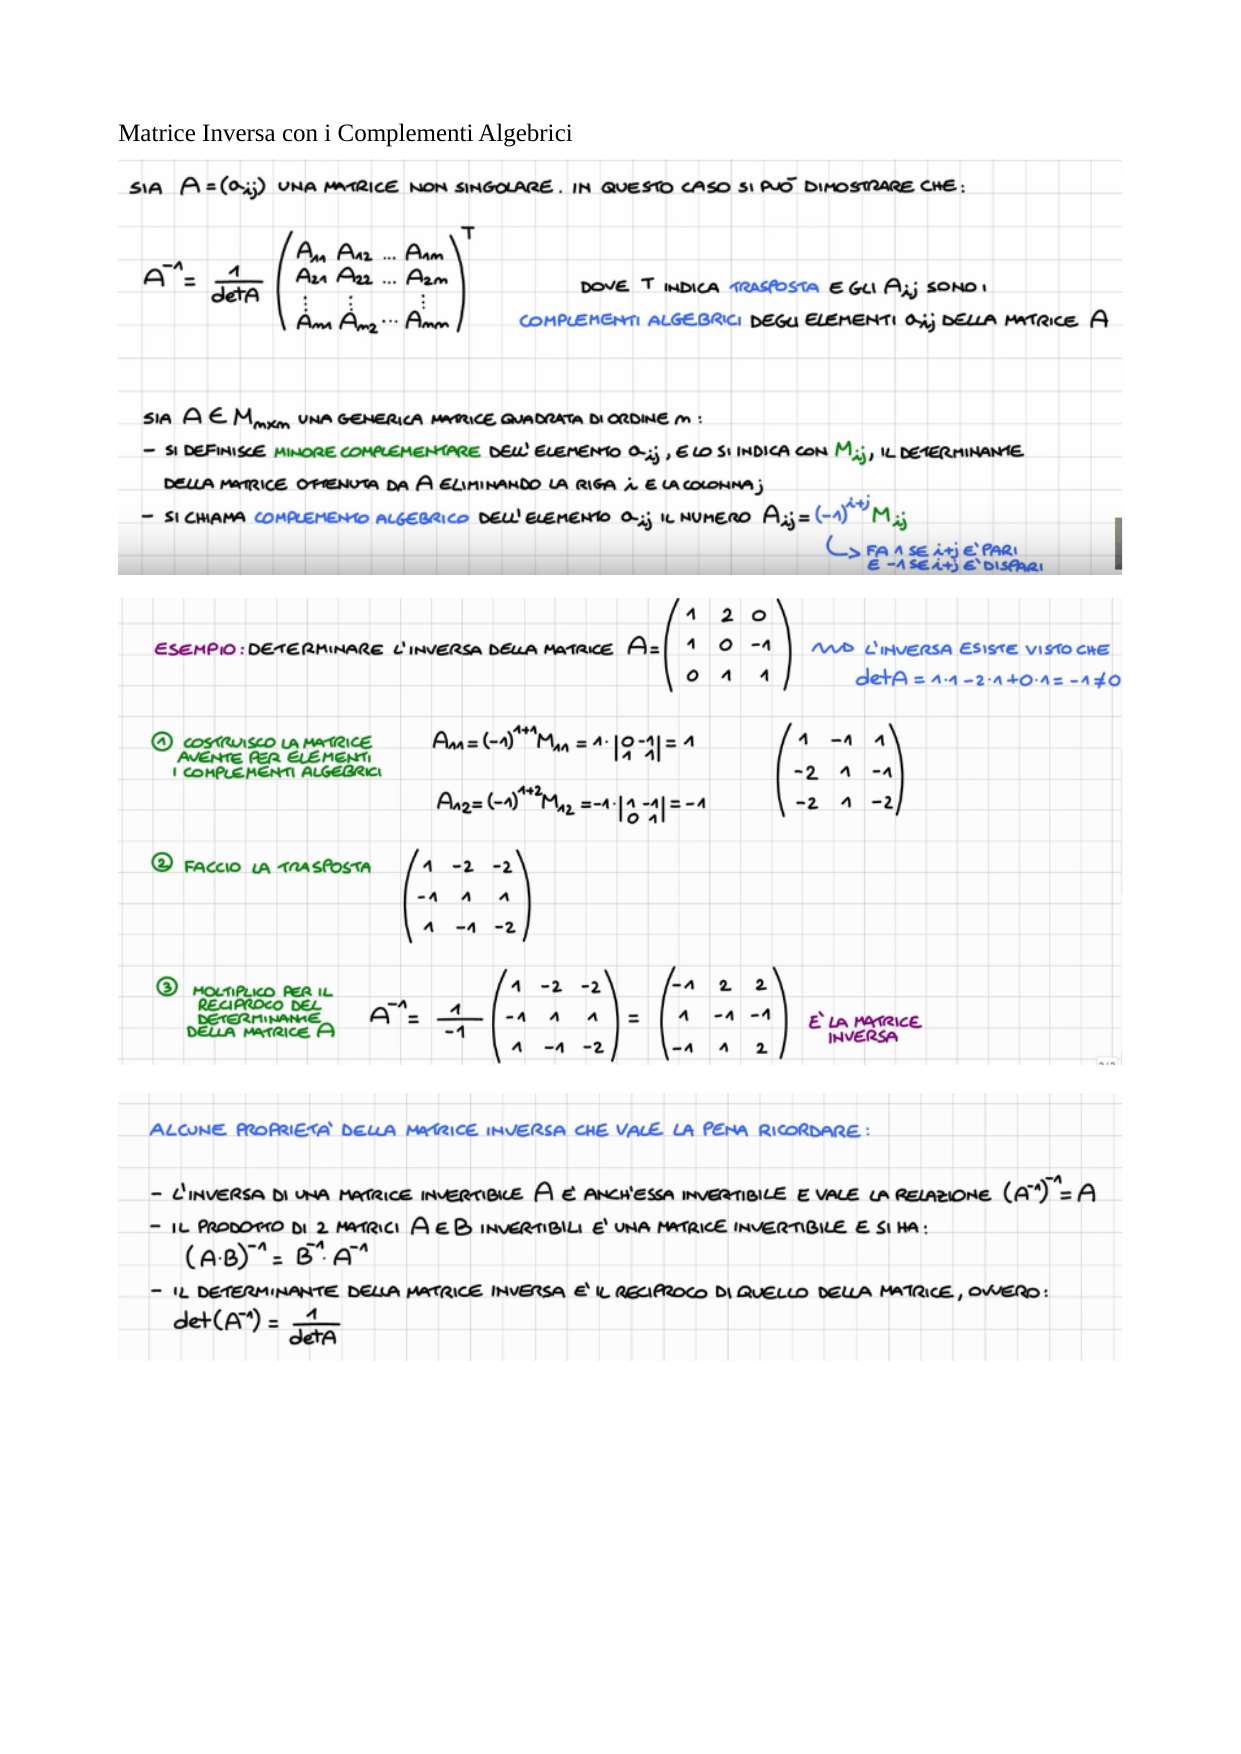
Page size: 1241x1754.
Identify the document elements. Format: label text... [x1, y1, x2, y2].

subtitle Matrice Inversa con i Complementi Algebrici [118, 118, 1122, 147]
picture [118, 159, 1123, 575]
picture [118, 598, 1123, 1065]
picture [118, 1093, 1123, 1361]
